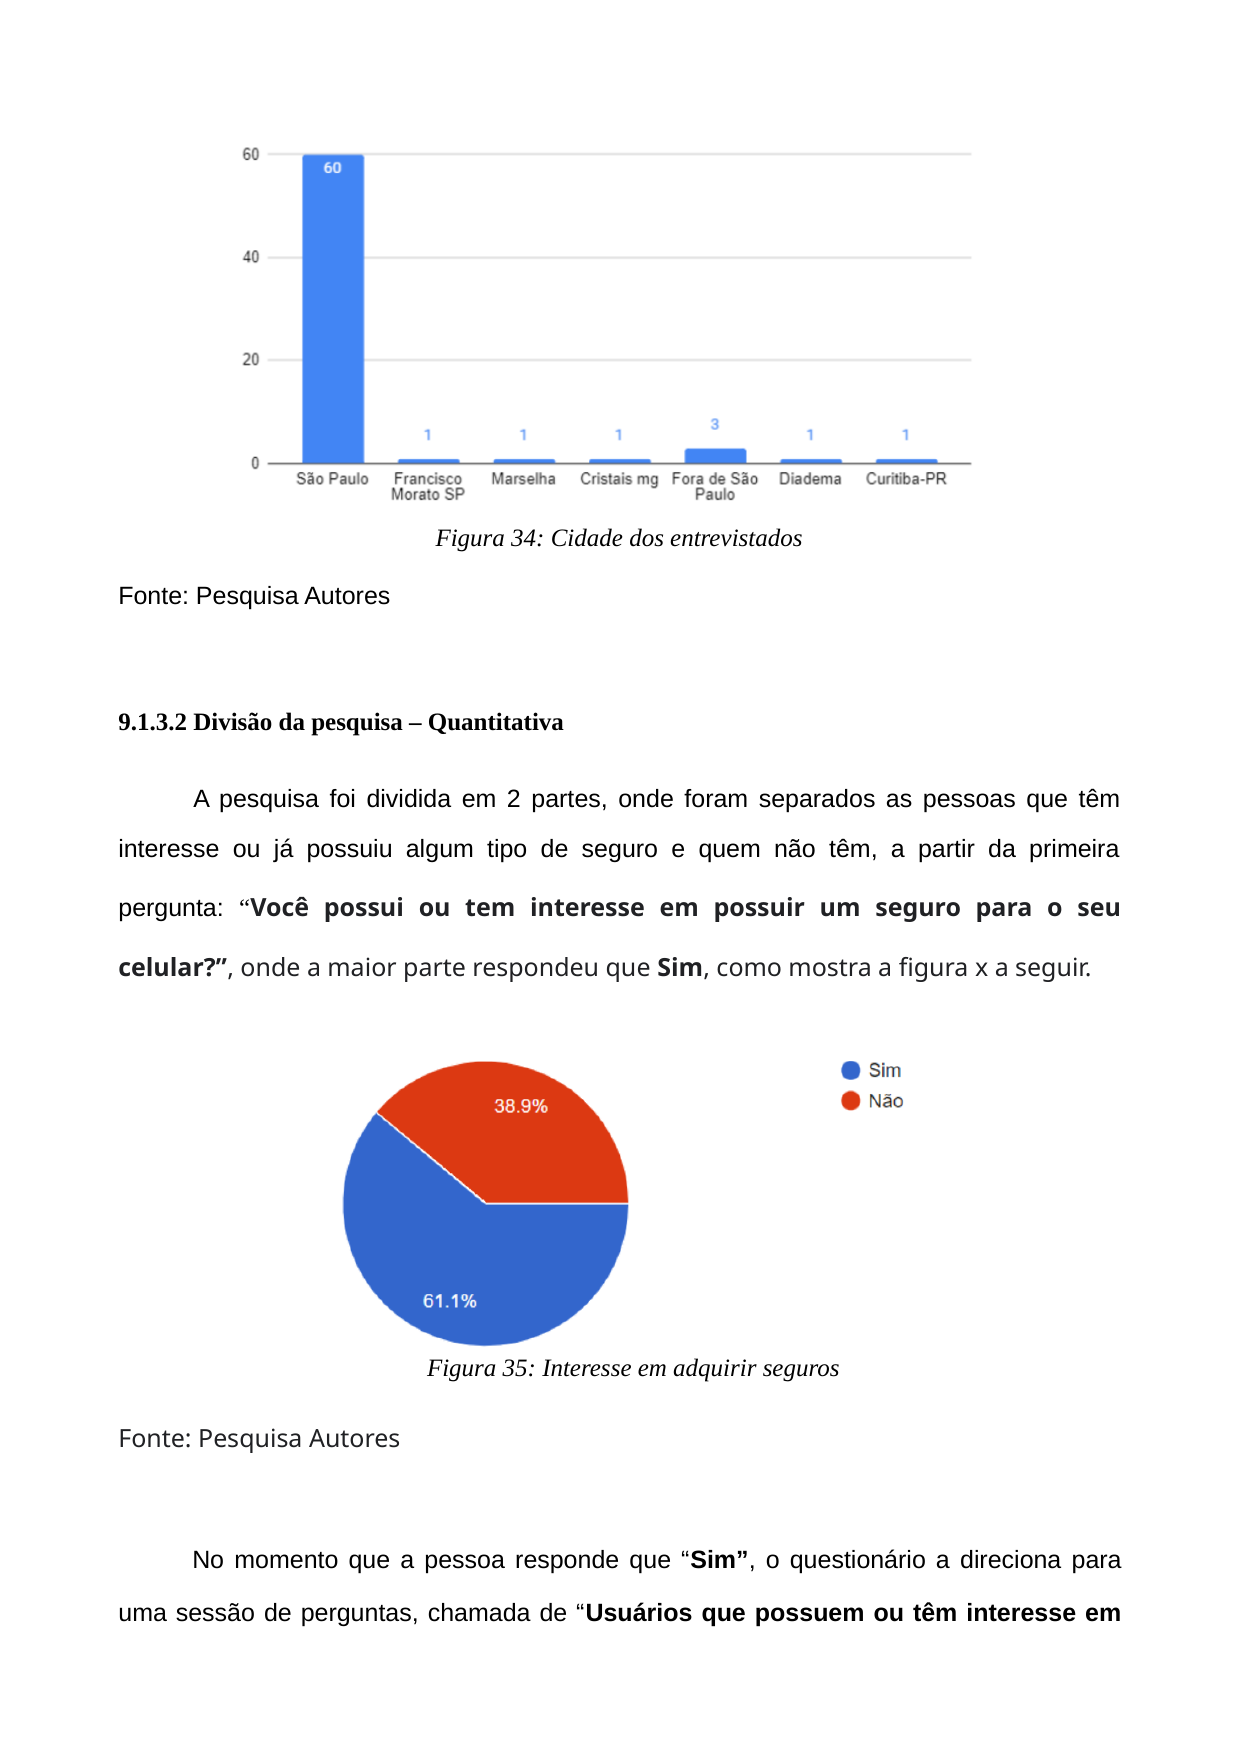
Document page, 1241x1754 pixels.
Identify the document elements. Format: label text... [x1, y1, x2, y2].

text Figura 35: Interesse em adquirir seguros [334, 1354, 934, 1382]
text Fonte: Pesquisa Autores [118, 118, 1122, 676]
text Fonte: Pesquisa Autores [118, 1010, 1122, 1455]
subtitle 9.1.3.2 Divisão da pesquisa – Quantitativa [118, 707, 1122, 736]
text A pesquisa foi dividida em 2 partes, onde foram separados as pessoas que têm interesse ou já possuiu algum tipo de seguro e quem não têm, a partir da primeira pergunta: “Você possui ou tem interesse em possuir um seguro para o seu celular?”, onde a maior parte respondeu que Sim, como mostra a figura x a seguir. [118, 783, 1122, 983]
text Figura 34: Cidade dos entrevistados [218, 524, 1022, 552]
text [218, 95, 1022, 107]
text No momento que a pessoa responde que “Sim”, o questionário a direciona para uma sessão de perguntas, chamada de “Usuários que possuem ou têm interesse em [118, 1541, 1122, 1626]
